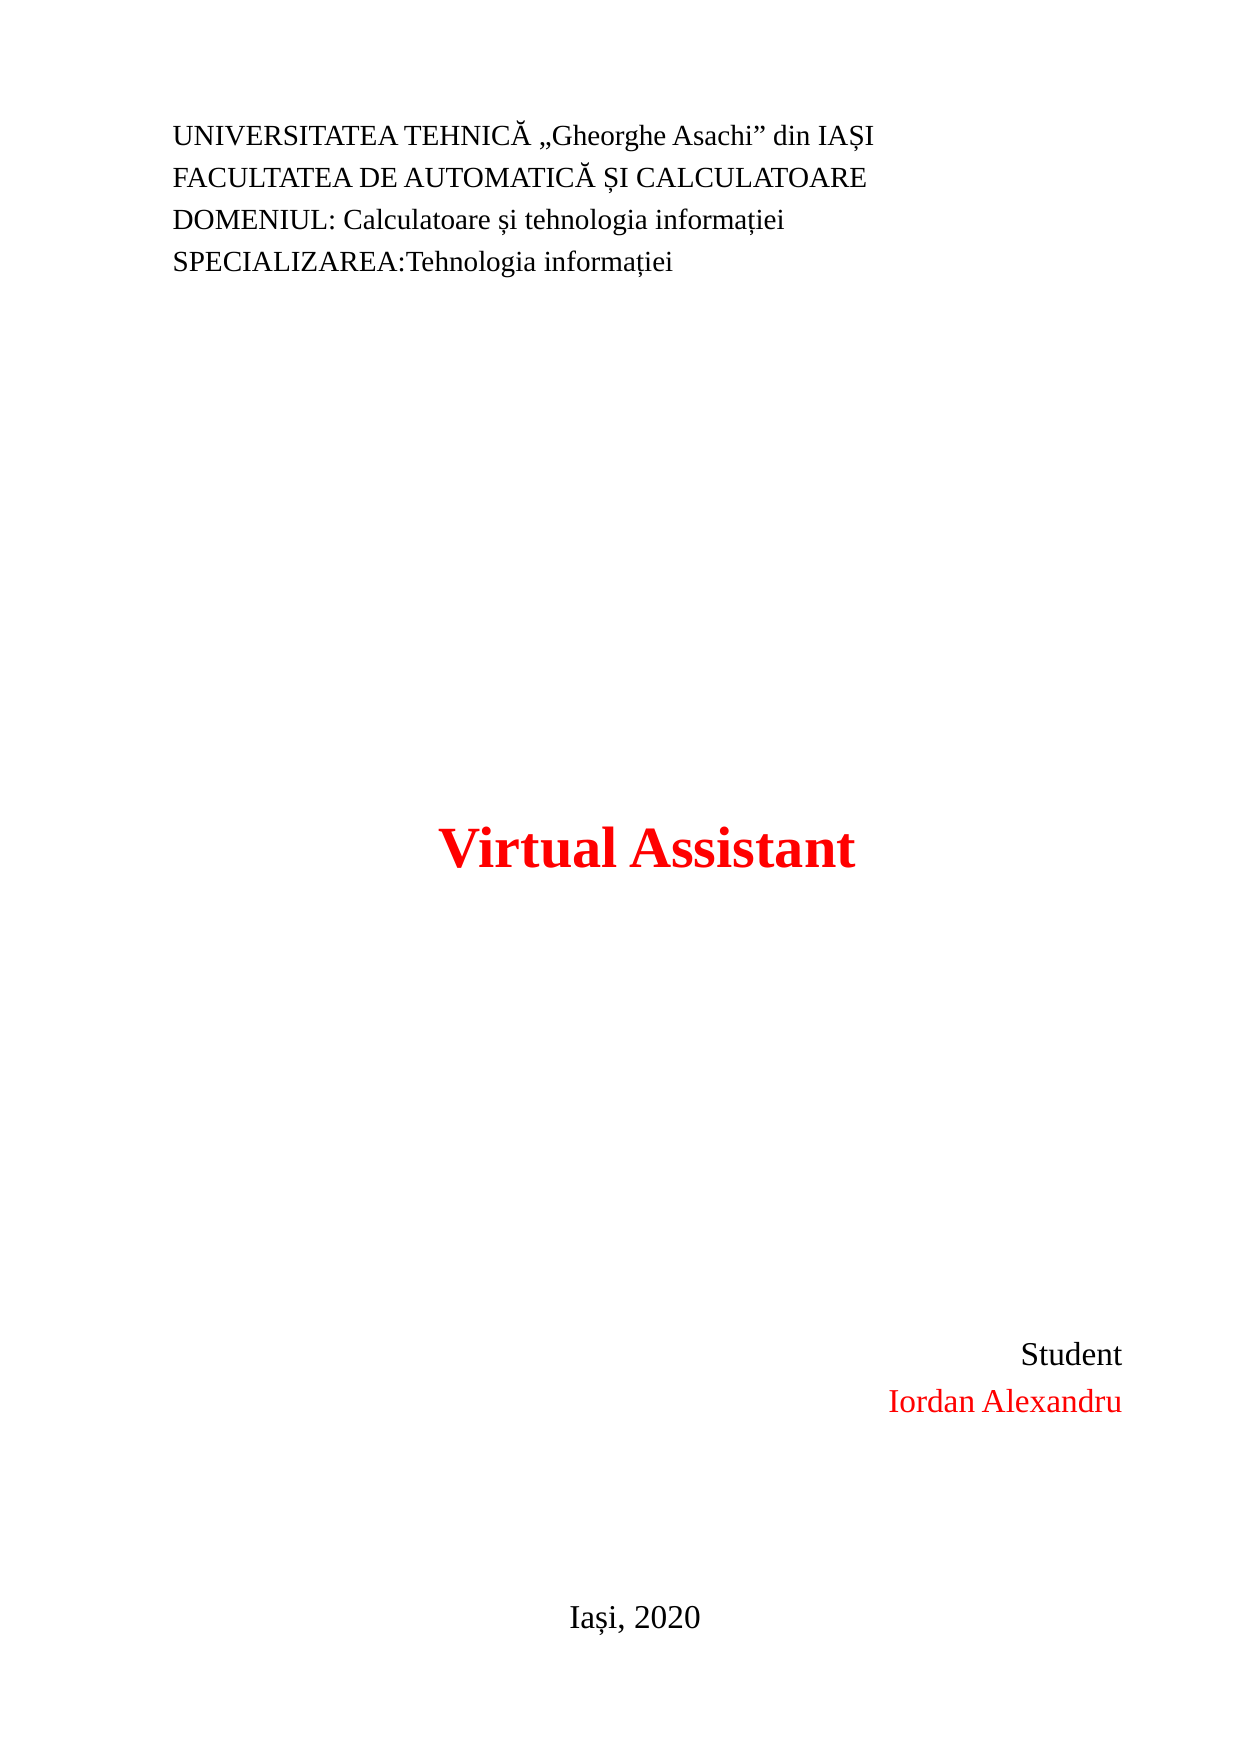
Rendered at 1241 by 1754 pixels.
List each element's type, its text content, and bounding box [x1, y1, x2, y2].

text Iordan Alexandru [172, 1382, 1122, 1420]
text FACULTATEA DE AUTOMATICĂ ȘI CALCULATOARE [172, 160, 1122, 193]
text Student [172, 1334, 1122, 1372]
text Virtual Assistant [172, 813, 1122, 880]
text UNIVERSITATEA TEHNICĂ „Gheorghe Asachi” din IAȘI [172, 118, 1122, 152]
text DOMENIUL: Calculatoare și tehnologia informației [172, 202, 1122, 235]
text SPECIALIZAREA:Tehnologia informației [172, 244, 1122, 277]
